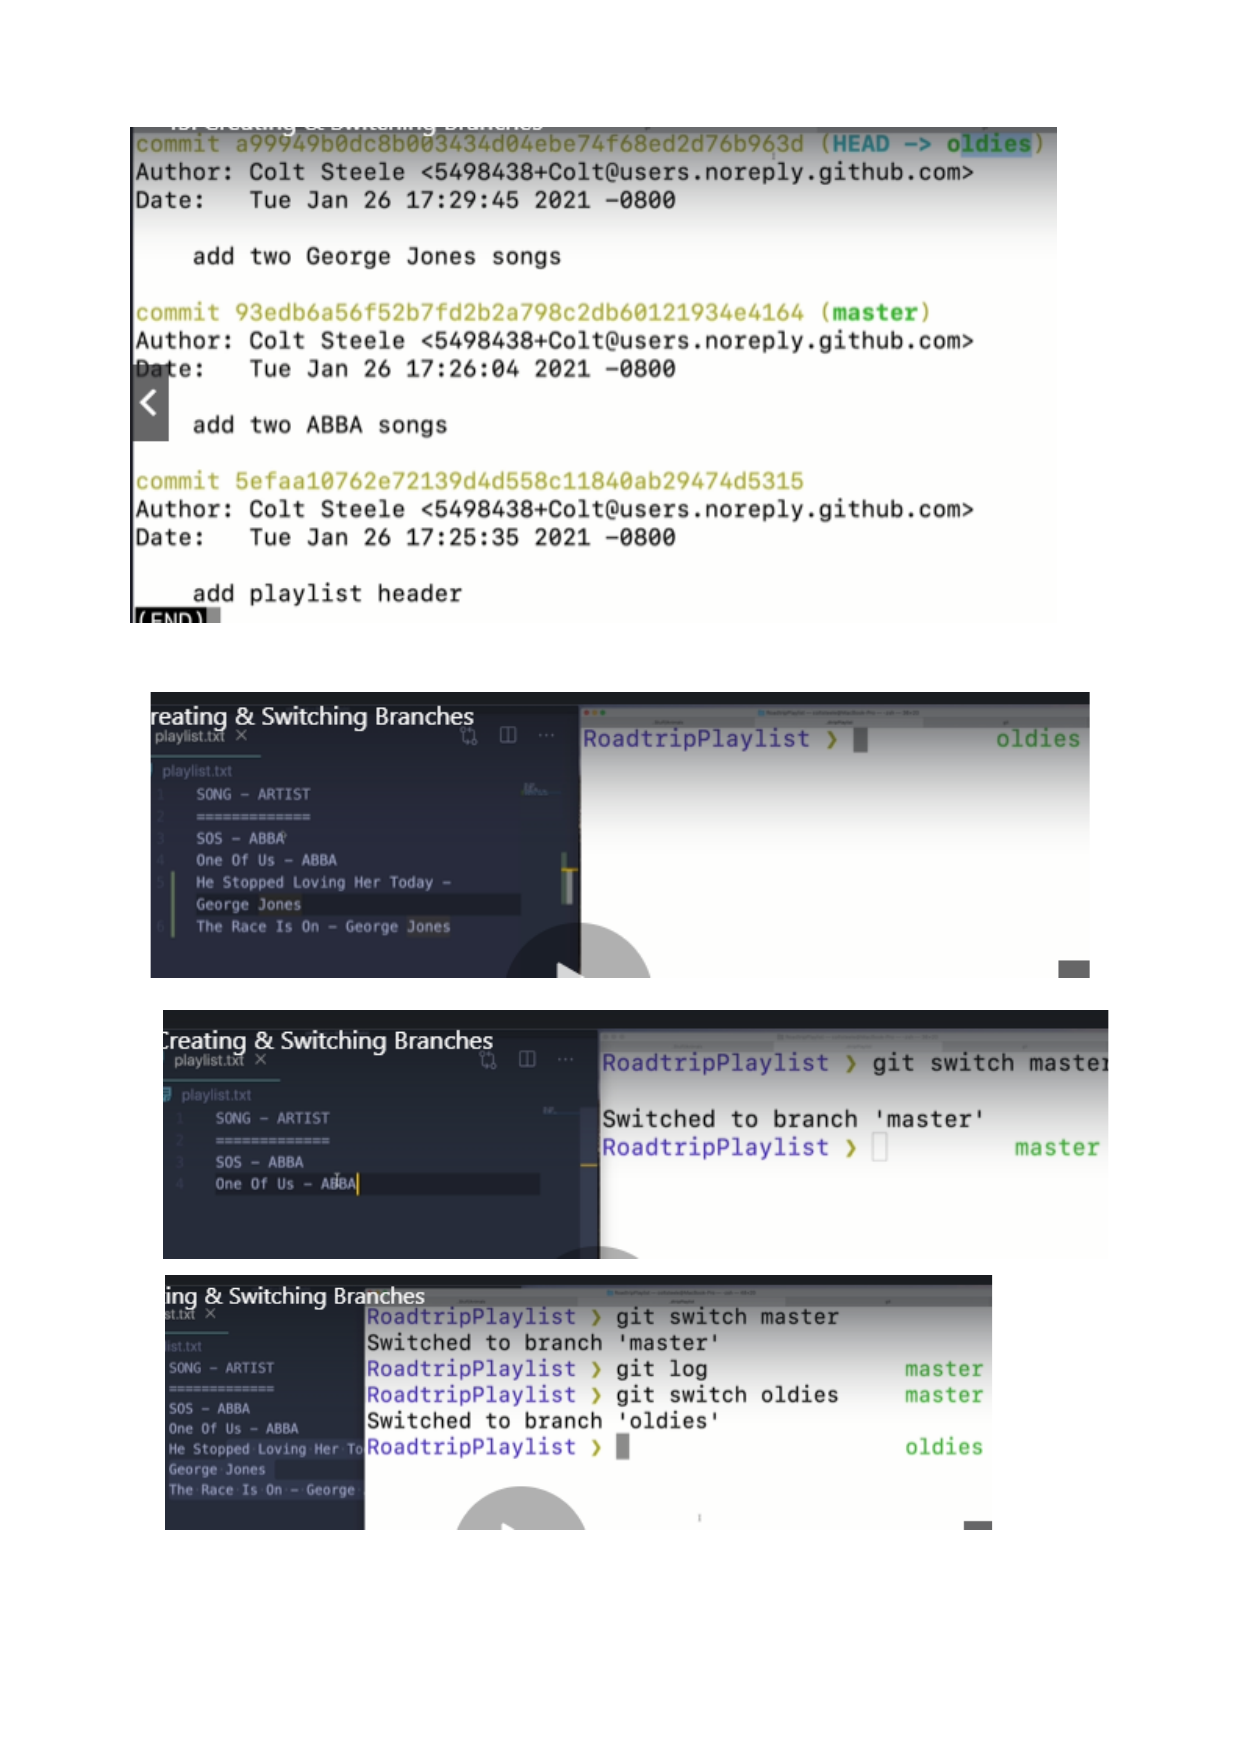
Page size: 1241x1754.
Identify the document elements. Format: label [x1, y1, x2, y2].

picture [165, 1275, 993, 1530]
picture [163, 1010, 1109, 1259]
picture [150, 692, 1090, 978]
picture [130, 127, 1057, 623]
